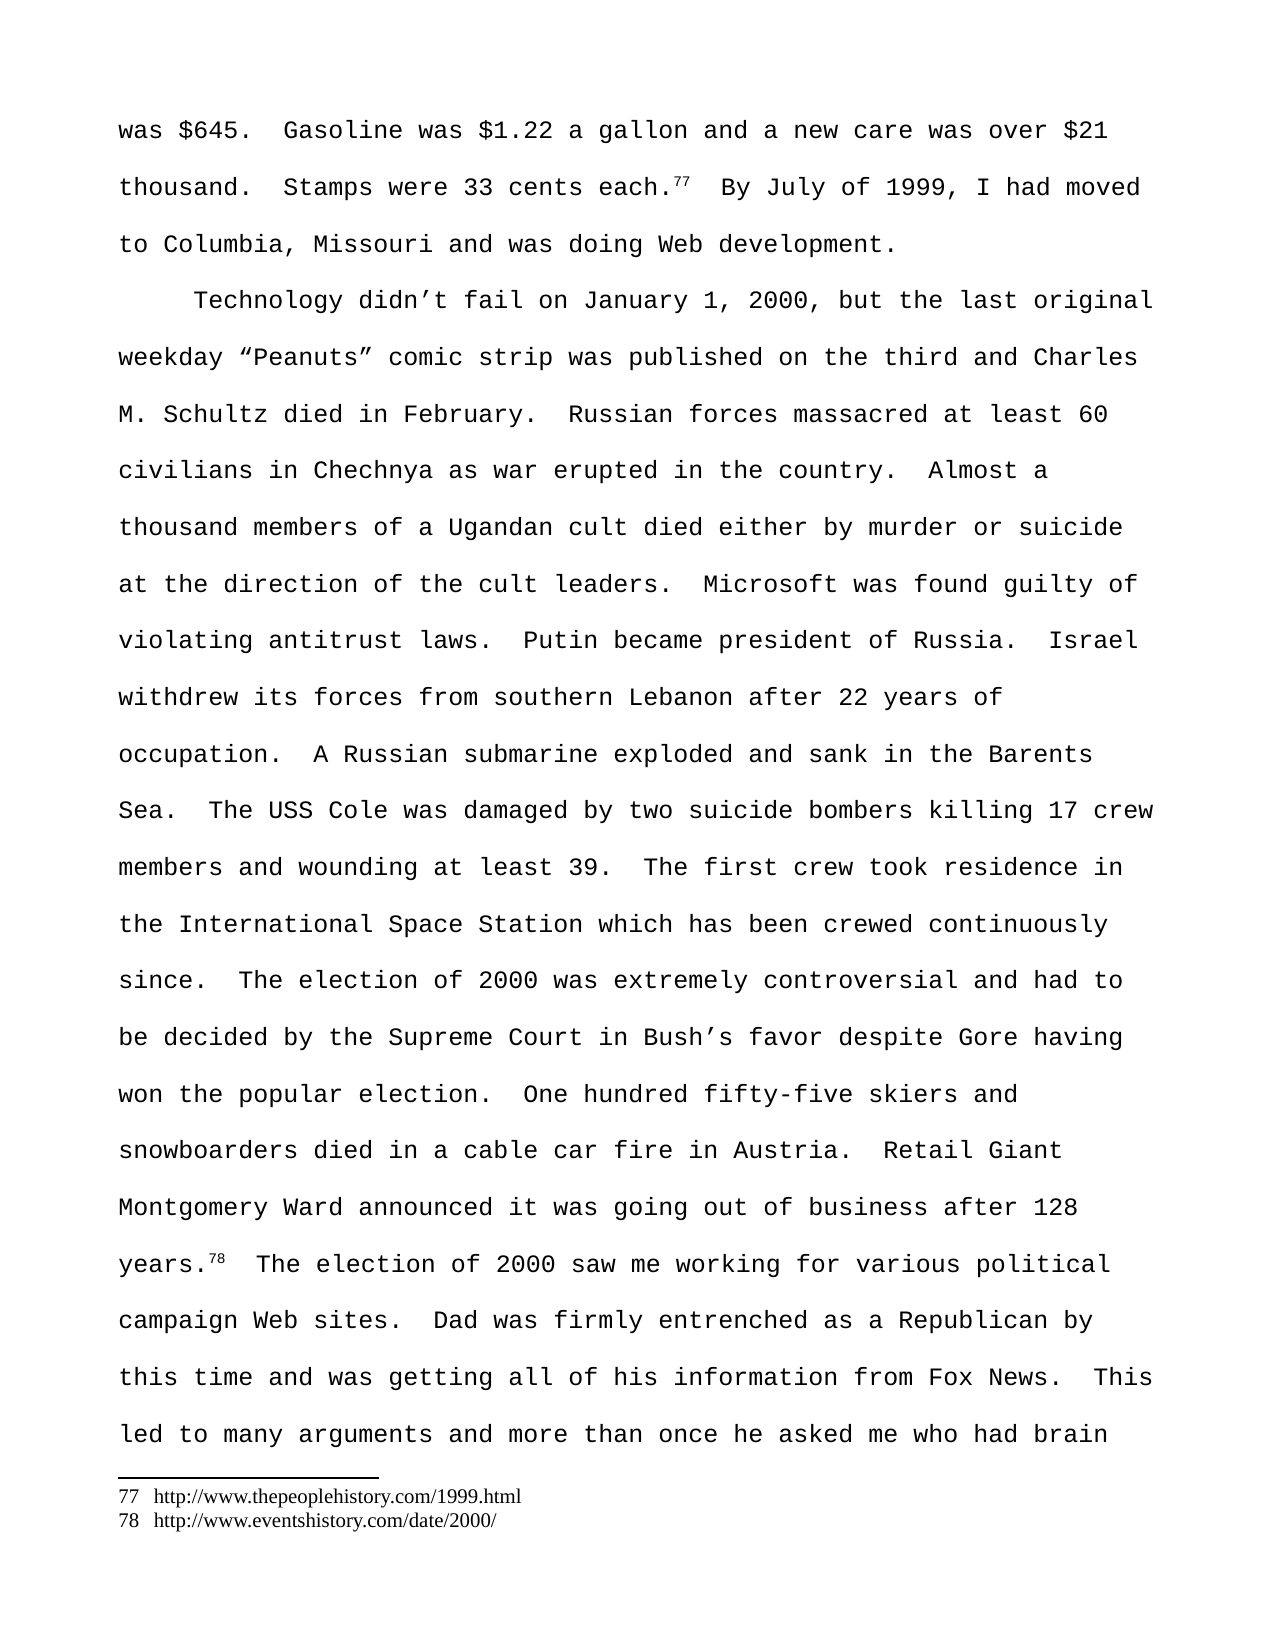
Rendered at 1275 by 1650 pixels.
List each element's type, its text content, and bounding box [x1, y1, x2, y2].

text http://www.eventshistory.com/date/2000/ [118, 1508, 1157, 1532]
text was $645. Gasoline was $1.22 a gallon and a new care was over $21 thousand. Stamps were 33 cents each. By July of 1999, I had moved to Columbia, Missouri and was doing Web development. [118, 118, 1157, 260]
text Technology didn’t fail on January 1, 2000, but the last original weekday “Peanuts” comic strip was published on the third and Charles M. Schultz died in February. Russian forces massacred at least 60 civilians in Chechnya as war erupted in the country. Almost a thousand members of a Ugandan cult died either by murder or suicide at the direction of the cult leaders. Microsoft was found guilty of violating antitrust laws. Putin became president of Russia. Israel withdrew its forces from southern Lebanon after 22 years of occupation. A Russian submarine exploded and sank in the Barents Sea. The USS Cole was damaged by two suicide bombers killing 17 crew members and wounding at least 39. The first crew took residence in the International Space Station which has been crewed continuously since. The election of 2000 was extremely controversial and had to be decided by the Supreme Court in Bush’s favor despite Gore having won the popular election. One hundred fifty-five skiers and snowboarders died in a cable car fire in Austria. Retail Giant Montgomery Ward announced it was going out of business after 128 years. The election of 2000 saw me working for various political campaign Web sites. Dad was firmly entrenched as a Republican by this time and was getting all of his information from Fox News. This led to many arguments and more than once he asked me who had brain [118, 288, 1157, 1450]
text http://www.thepeoplehistory.com/1999.html [118, 1484, 1157, 1508]
